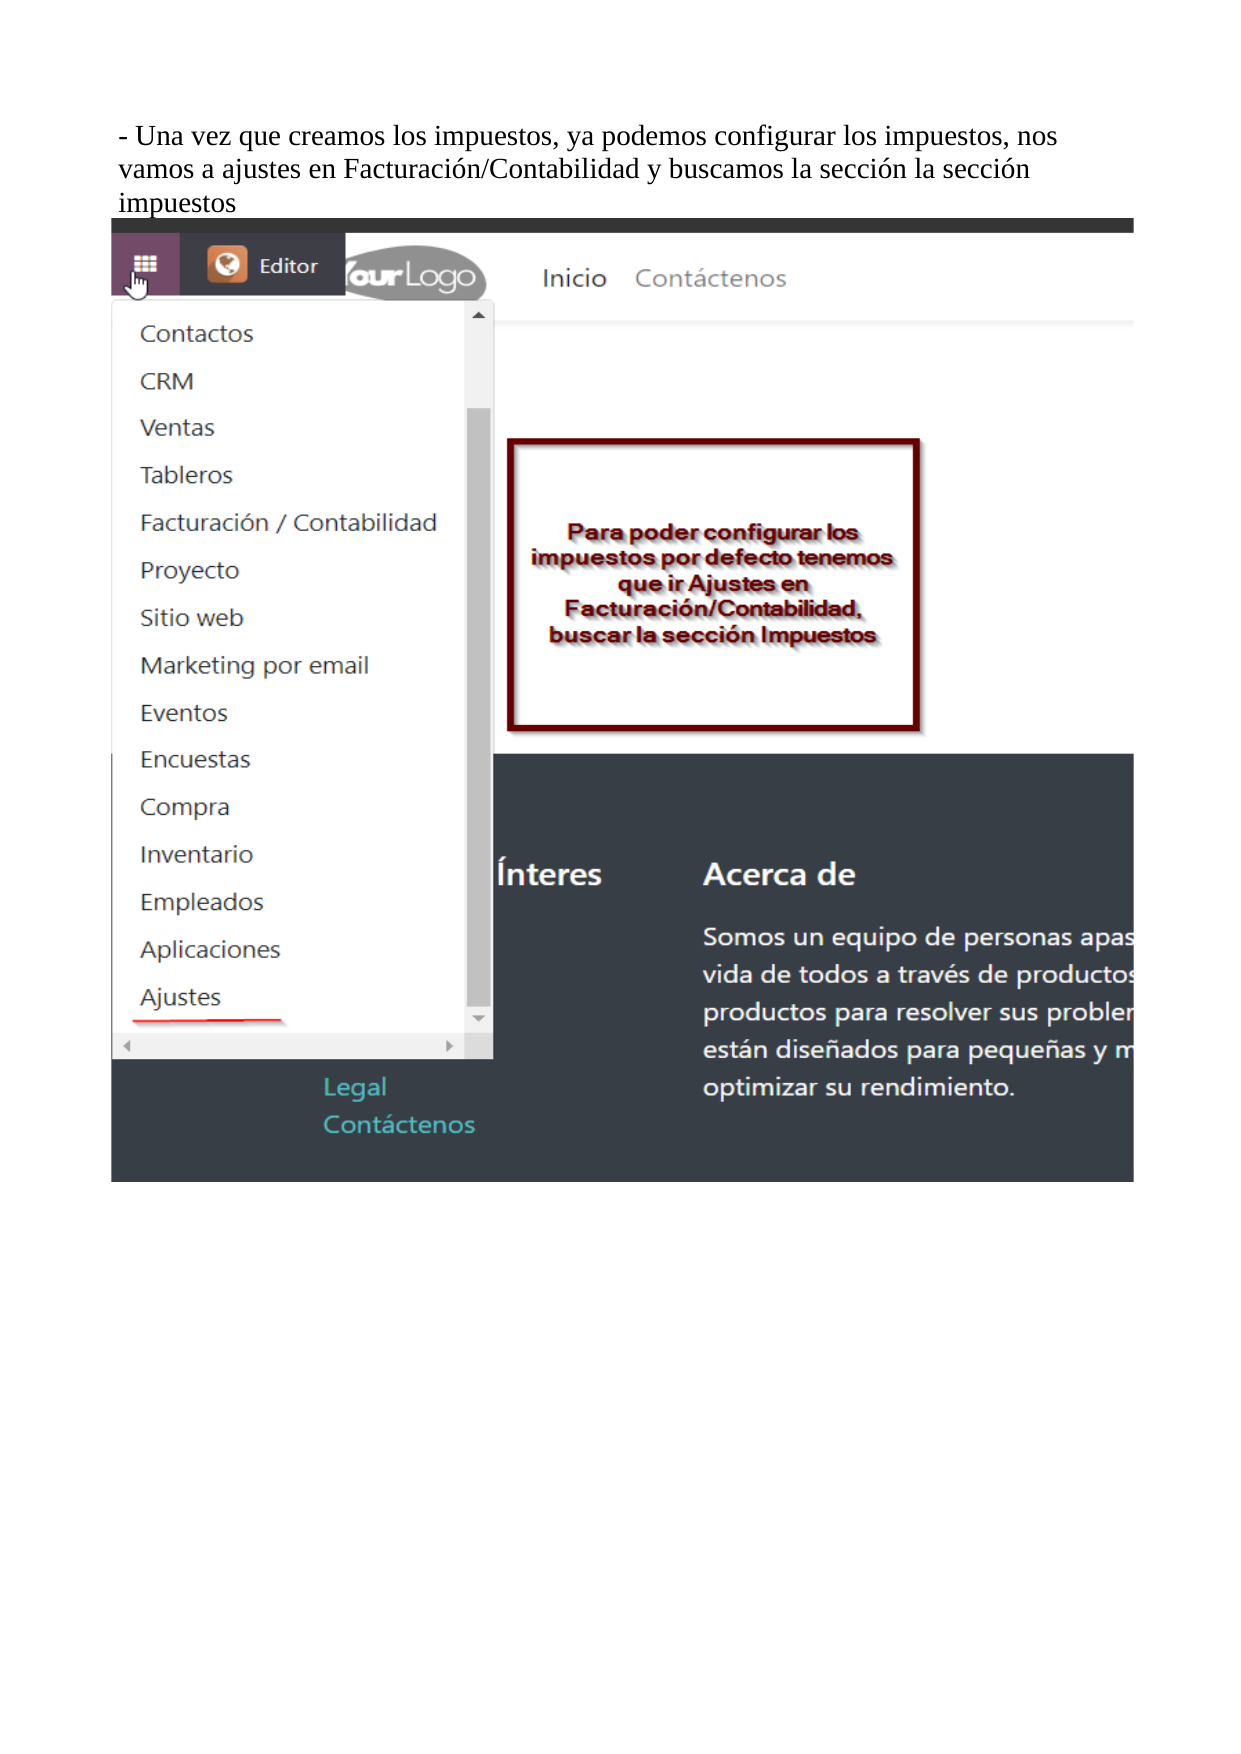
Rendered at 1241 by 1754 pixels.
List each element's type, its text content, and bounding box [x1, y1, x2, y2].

picture [111, 218, 1134, 1182]
text - Una vez que creamos los impuestos, ya podemos configurar los impuestos, nos vamos a ajustes en Facturación/Contabilidad y buscamos la sección la sección impuestos [118, 118, 1122, 218]
